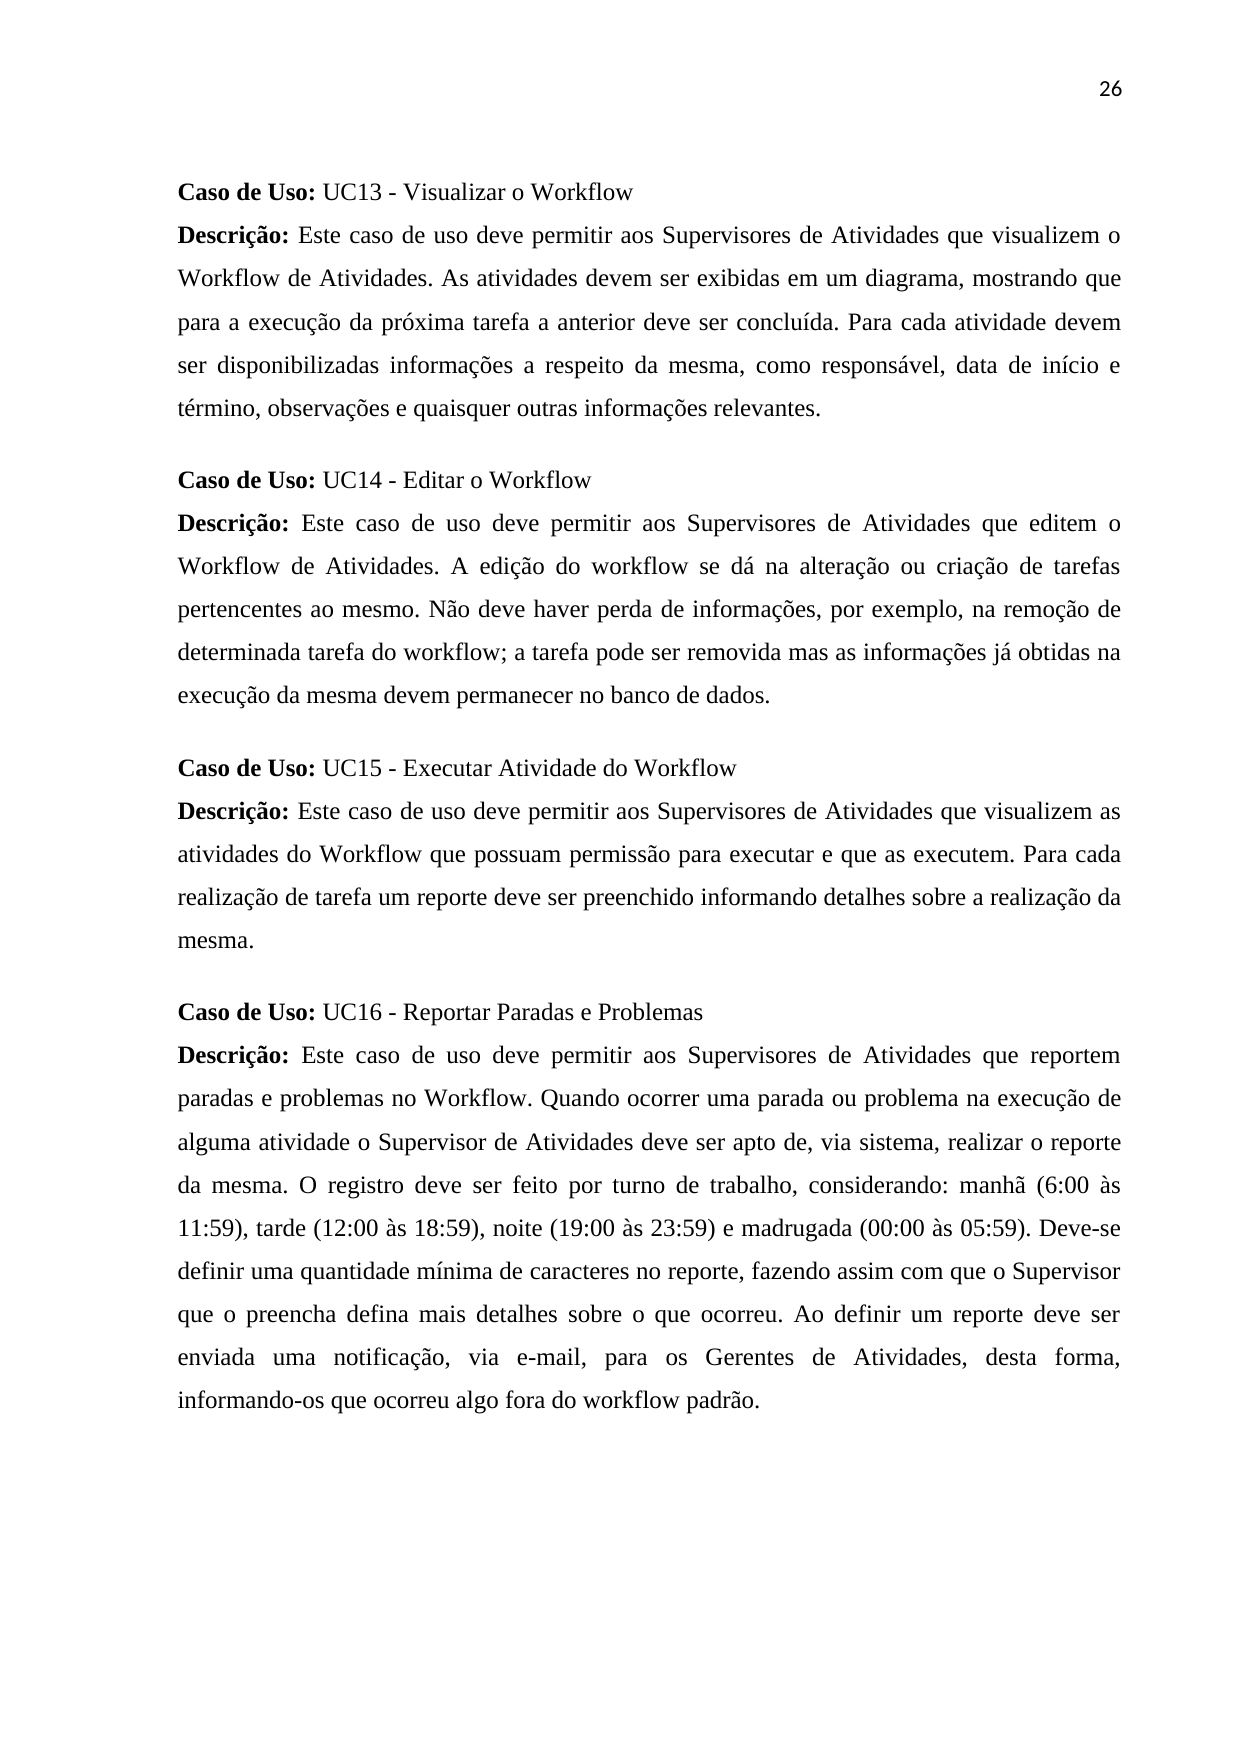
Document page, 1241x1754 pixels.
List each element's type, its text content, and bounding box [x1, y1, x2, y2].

text Caso de Uso: UC16 - Reportar Paradas e Problemas [177, 997, 1122, 1026]
text Descrição: Este caso de uso deve permitir aos Supervisores de Atividades que reportem paradas e problemas no Workflow. Quando ocorrer uma parada ou problema na execução de alguma atividade o Supervisor de Atividades deve ser apto de, via sistema, realizar o reporte da mesma. O registro deve ser feito por turno de trabalho, considerando: manhã (6:00 às 11:59), tarde (12:00 às 18:59), noite (19:00 às 23:59) e madrugada (00:00 às 05:59). Deve-se definir uma quantidade mínima de caracteres no reporte, fazendo assim com que o Supervisor que o preencha defina mais detalhes sobre o que ocorreu. Ao definir um reporte deve ser enviada uma notificação, via e-mail, para os Gerentes de Atividades, desta forma, informando-os que ocorreu algo fora do workflow padrão. [177, 1040, 1122, 1414]
text Descrição: Este caso de uso deve permitir aos Supervisores de Atividades que visualizem o Workflow de Atividades. As atividades devem ser exibidas em um diagrama, mostrando que para a execução da próxima tarefa a anterior deve ser concluída. Para cada atividade devem ser disponibilizadas informações a respeito da mesma, como responsável, data de início e término, observações e quaisquer outras informações relevantes. [177, 220, 1122, 422]
text Caso de Uso: UC15 - Executar Atividade do Workflow [177, 753, 1122, 781]
text Descrição: Este caso de uso deve permitir aos Supervisores de Atividades que editem o Workflow de Atividades. A edição do workflow se dá na alteração ou criação de tarefas pertencentes ao mesmo. Não deve haver perda de informações, por exemplo, na remoção de determinada tarefa do workflow; a tarefa pode ser removida mas as informações já obtidas na execução da mesma devem permanecer no banco de dados. [177, 508, 1122, 709]
text Caso de Uso: UC14 - Editar o Workflow [177, 465, 1122, 494]
text Caso de Uso: UC13 - Visualizar o Workflow [177, 177, 1122, 206]
text Descrição: Este caso de uso deve permitir aos Supervisores de Atividades que visualizem as atividades do Workflow que possuam permissão para executar e que as executem. Para cada realização de tarefa um reporte deve ser preenchido informando detalhes sobre a realização da mesma. [177, 796, 1122, 954]
